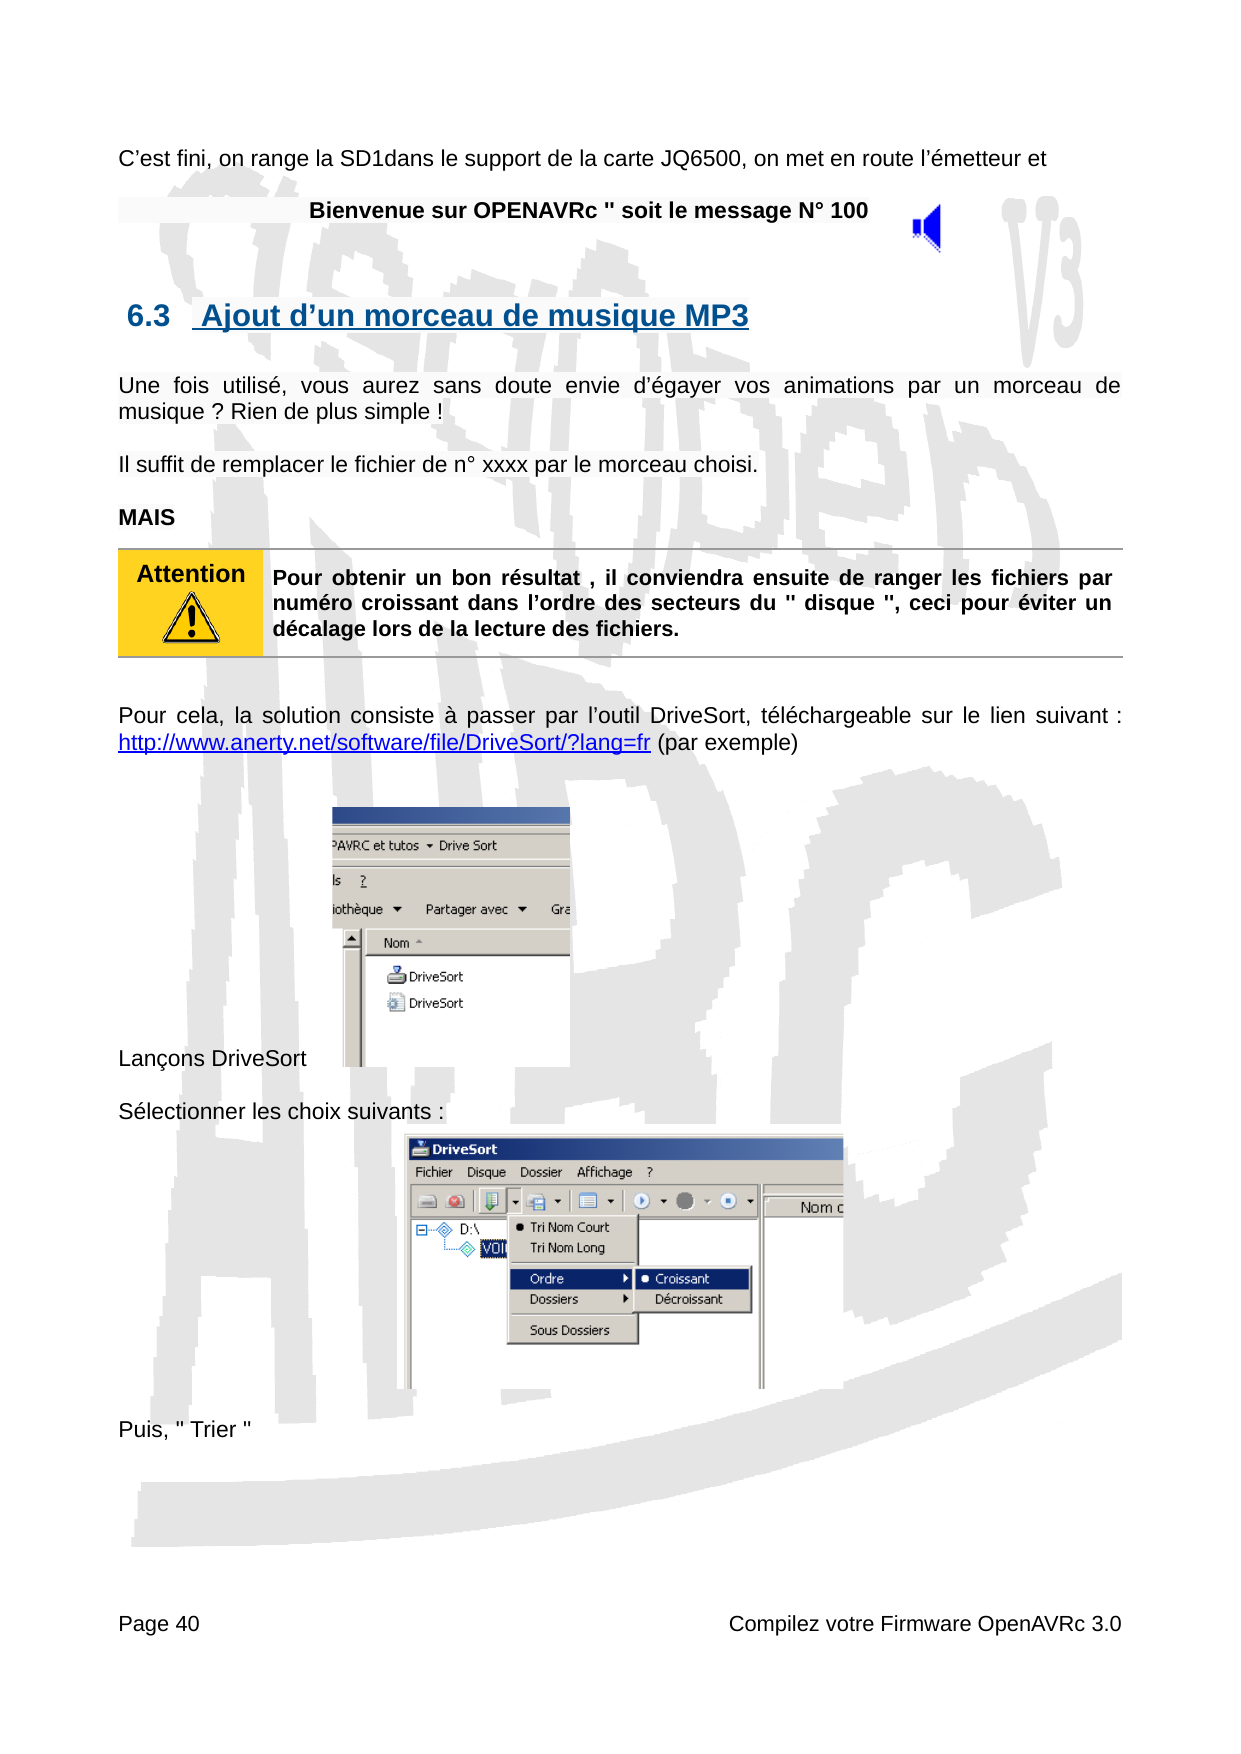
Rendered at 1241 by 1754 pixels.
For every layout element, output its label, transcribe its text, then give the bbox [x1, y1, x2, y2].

text Il suffit de remplacer le fichier de n° xxxx par le morceau choisi. [118, 451, 1122, 477]
text Pour cela, la solution consiste à passer par l’outil DriveSort, téléchargeable sur le lien suivant : http://www.anerty.net/software/file/DriveSort/?lang=fr (par exemple) [118, 702, 1122, 755]
text Sélectionner les choix suivants : [118, 1098, 1122, 1124]
text [978, 197, 1122, 223]
picture [912, 194, 978, 264]
subtitle Ajout d’un morceau de musique MP3 [118, 297, 1122, 333]
picture [158, 587, 224, 647]
table_header Pour obtenir un bon résultat , il conviendra ensuite de ranger les fichiers par numéro croissant dans l’ordre des secteurs du '' disque '', ceci pour éviter un décalage lors de la lecture des fichiers. [264, 550, 1122, 656]
table_header Attention [118, 550, 263, 656]
text Puis, '' Trier '' [118, 1416, 1122, 1442]
text C’est fini, on range la SD1dans le support de la carte JQ6500, on met en route l’émetteur et [118, 144, 1122, 171]
text MAIS [118, 504, 1122, 530]
text Lançons DriveSort [118, 807, 1122, 1071]
text Bienvenue sur OPENAVRc '' soit le message N° 100 [118, 197, 912, 223]
text Une fois utilisé, vous aurez sans doute envie d’égayer vos animations par un morceau de musique ? Rien de plus simple ! [118, 372, 1122, 424]
